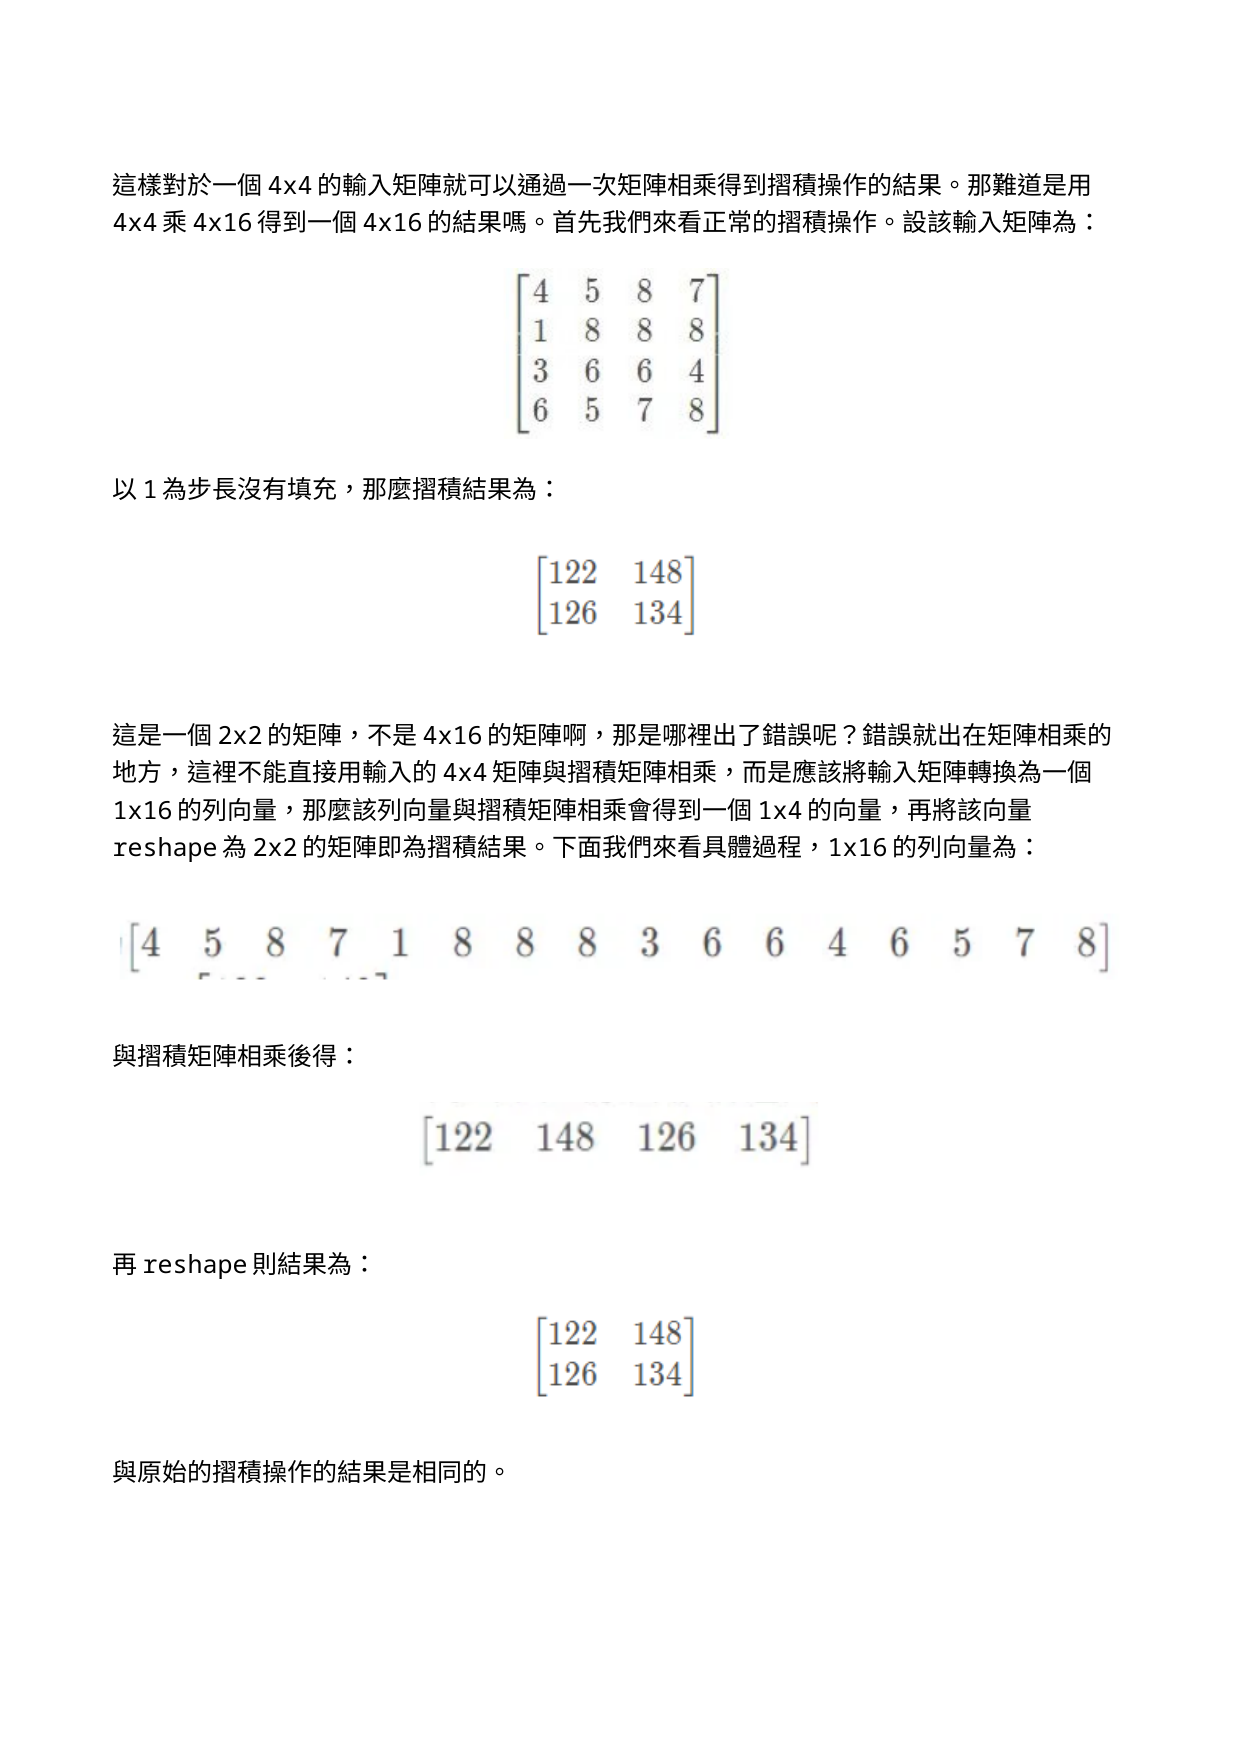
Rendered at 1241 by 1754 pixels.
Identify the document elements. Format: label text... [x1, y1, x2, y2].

picture [534, 1310, 703, 1403]
picture [398, 1102, 839, 1182]
text 再reshape則結果為： [112, 1244, 1125, 1281]
picture [112, 893, 1125, 988]
picture [503, 268, 734, 439]
text 這樣對於一個4x4的輸入矩陣就可以通過一次矩陣相乘得到摺積操作的結果。那難道是用4x4乘4x16得到一個4x16的結果嗎。首先我們來看正常的摺積操作。設該輸入矩陣為： [112, 164, 1125, 239]
text 與摺積矩陣相乘後得： [112, 1035, 1125, 1073]
text 這是一個2x2的矩陣，不是4x16的矩陣啊，那是哪裡出了錯誤呢？錯誤就出在矩陣相乘的地方，這裡不能直接用輸入的4x4矩陣與摺積矩陣相乘，而是應該將輸入矩陣轉換為一個1x16的列向量，那麼該列向量與摺積矩陣相乘會得到一個1x4的向量，再將該向量reshape為2x2的矩陣即為摺積結果。下面我們來看具體過程，1x16的列向量為： [112, 714, 1125, 864]
text 以1為步長沒有填充，那麼摺積結果為： [112, 469, 1125, 506]
picture [536, 535, 702, 668]
text 與原始的摺積操作的結果是相同的。 [112, 1452, 1125, 1489]
